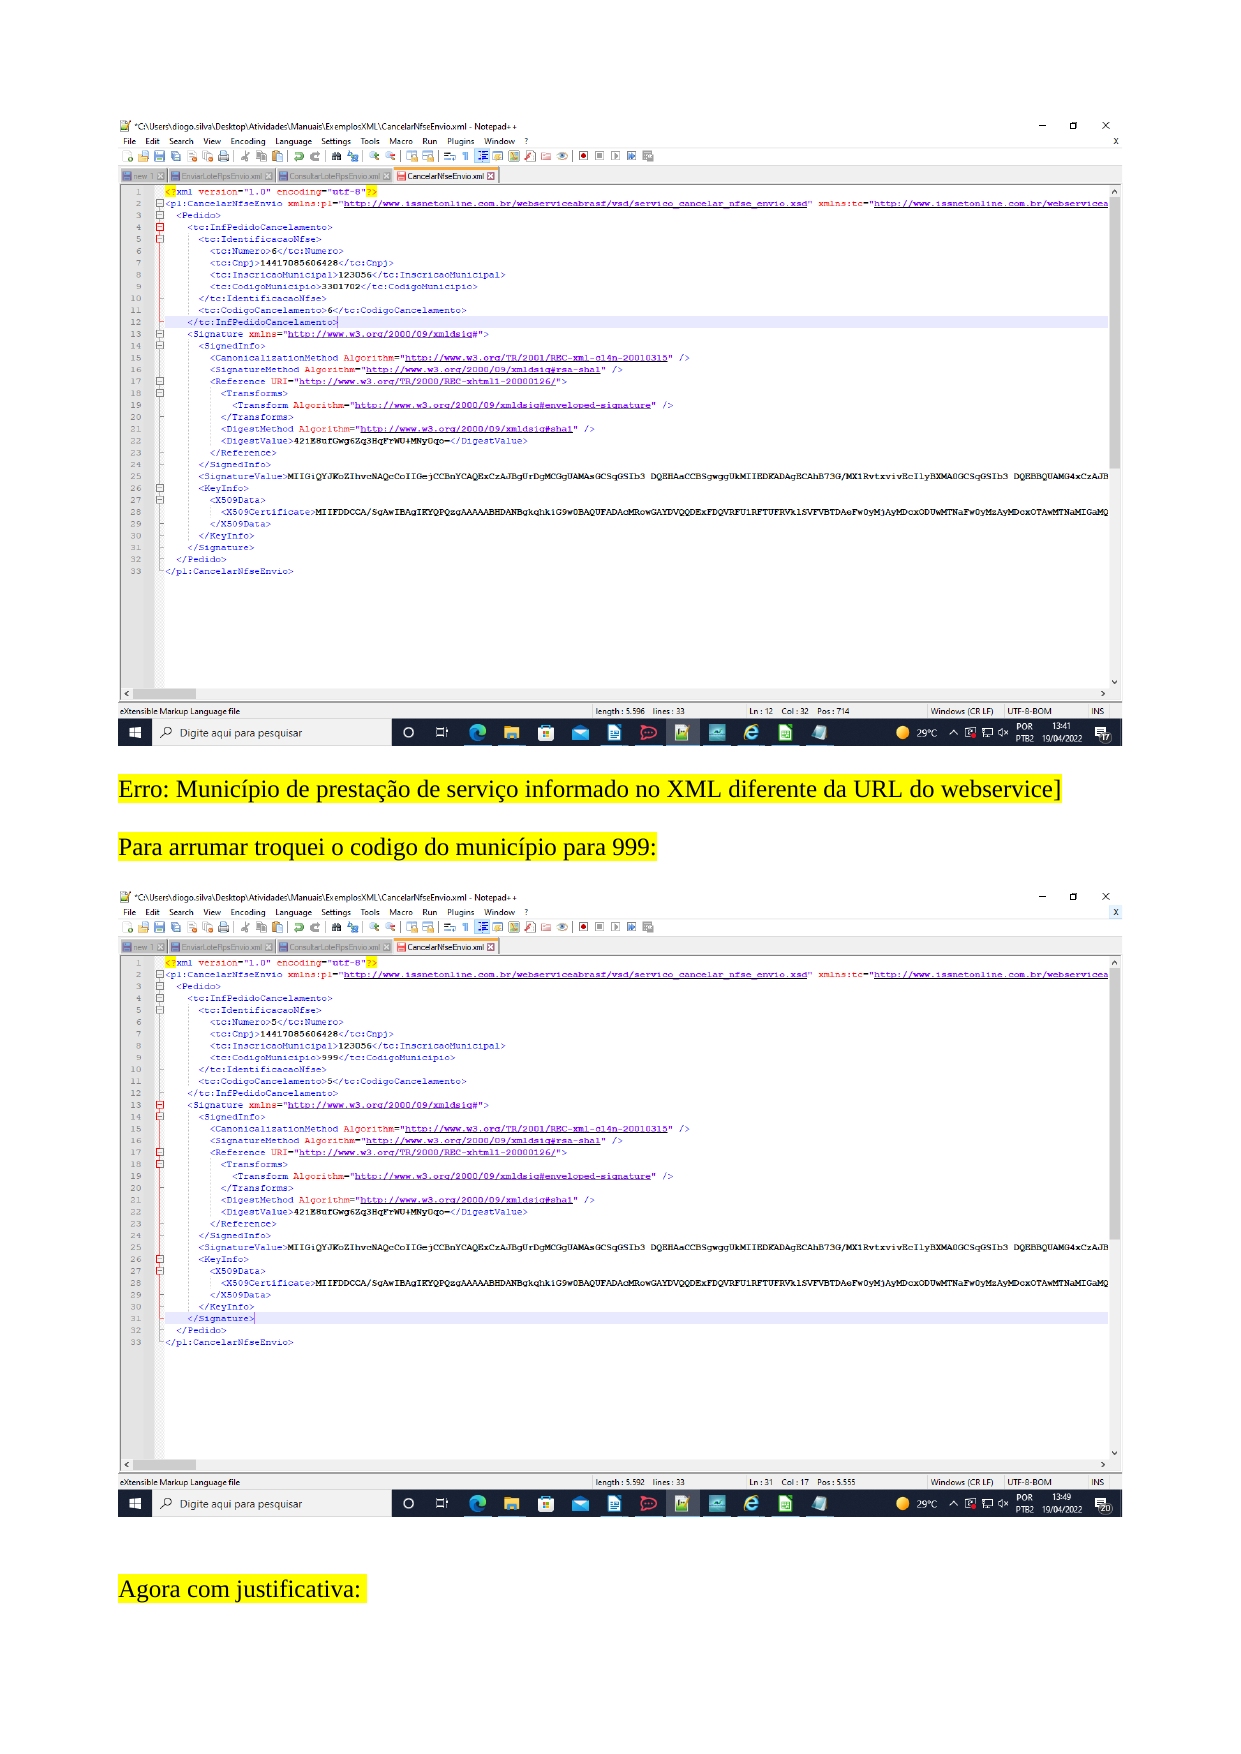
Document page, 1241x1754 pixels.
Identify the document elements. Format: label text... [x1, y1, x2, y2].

picture [118, 889, 1123, 1517]
list Erro: Município de prestação de serviço informado no XML diferente da URL do webservice] [118, 774, 1122, 803]
list Agora com justificativa: [118, 1574, 1122, 1603]
list Para arrumar troquei o codigo do município para 999: [118, 832, 1122, 861]
picture [118, 118, 1123, 746]
